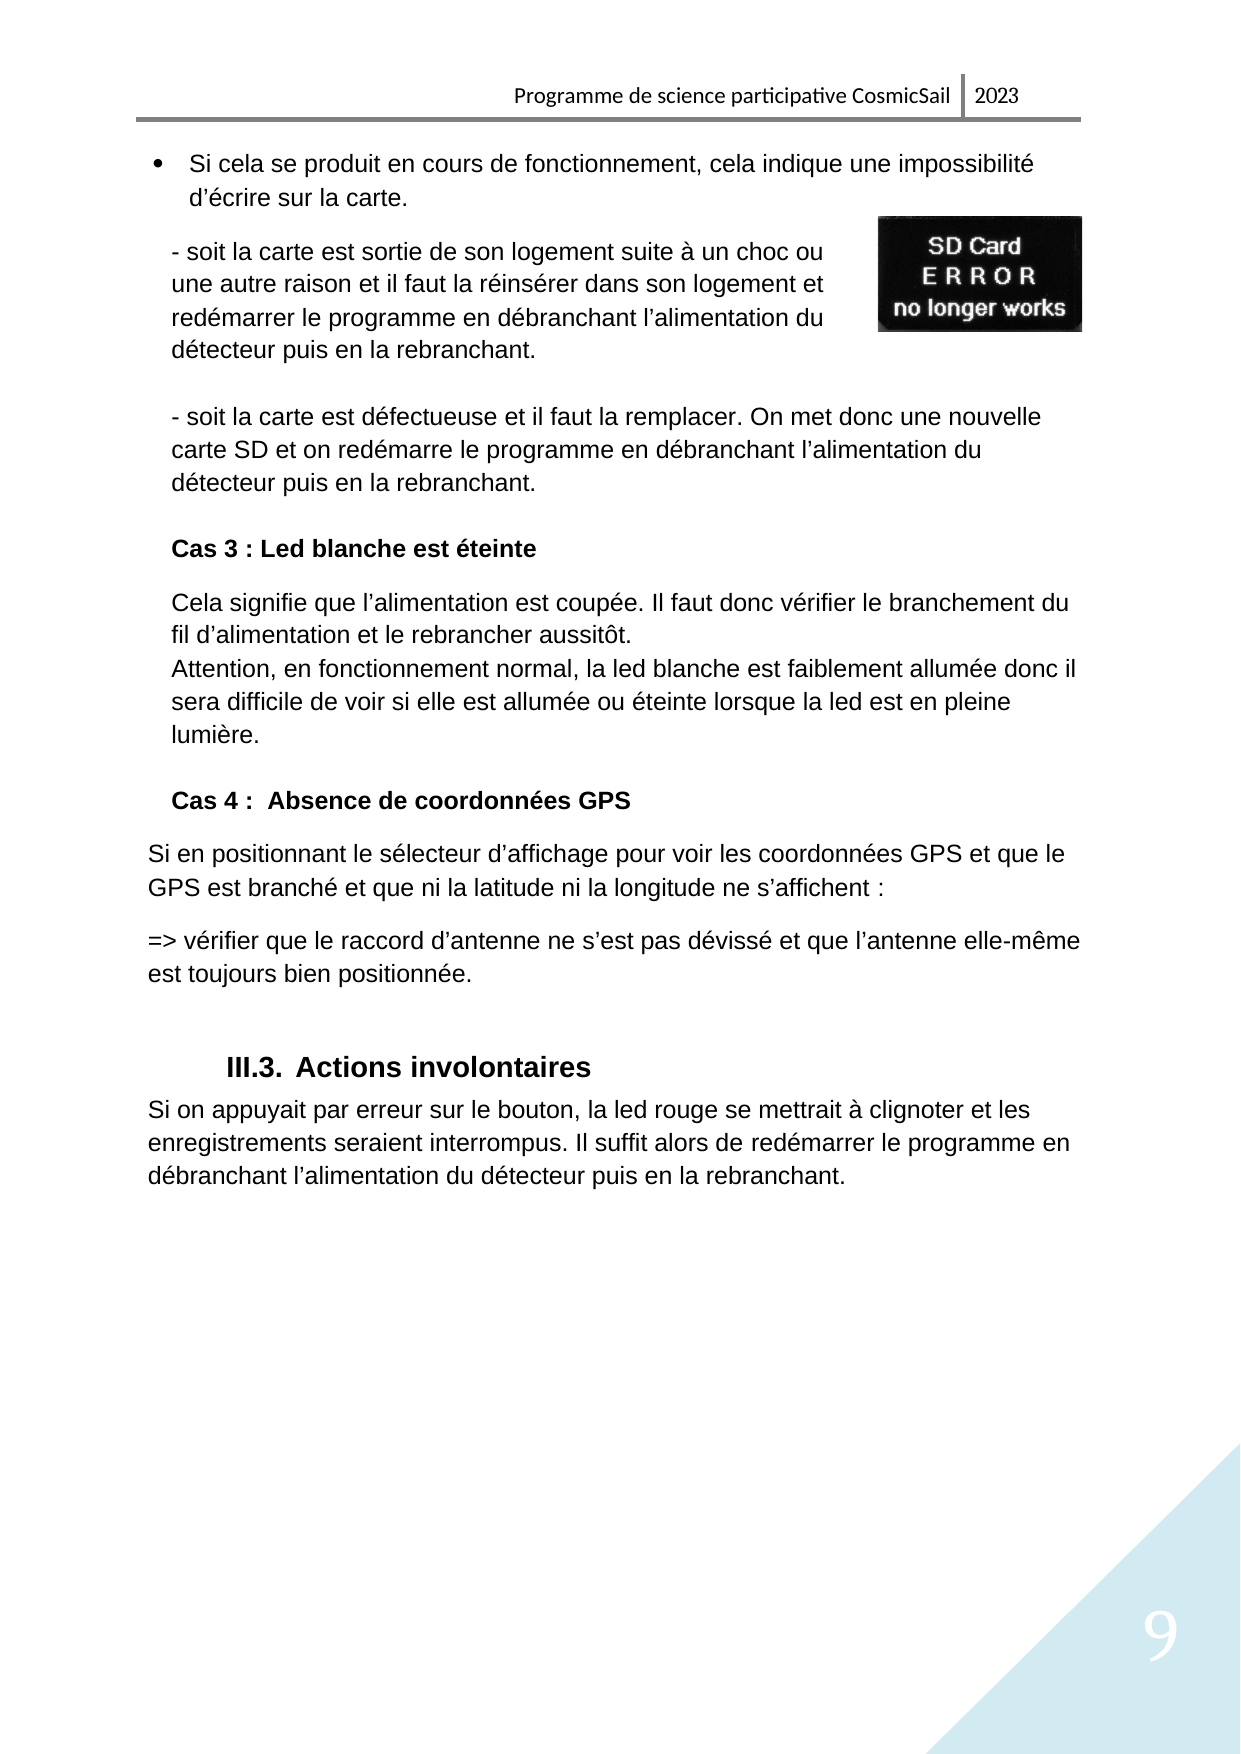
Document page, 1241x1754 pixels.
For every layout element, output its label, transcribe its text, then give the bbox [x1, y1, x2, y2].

text Si on appuyait par erreur sur le bouton, la led rouge se mettrait à clignoter et les enregistrements seraient interrompus. Il suffit alors de redémarrer le programme en débranchant l’alimentation du détecteur puis en la rebranchant. [148, 1095, 1093, 1190]
text Cela signifie que l’alimentation est coupée. Il faut donc vérifier le branchement du fil d’alimentation et le rebrancher aussitôt. Attention, en fonctionnement normal, la led blanche est faiblement allumée donc il sera difficile de voir si elle est allumée ou éteinte lorsque la led est en pleine lumière. Cas 4 : Absence de coordonnées GPS [171, 587, 1093, 814]
text => vérifier que le raccord d’antenne ne s’est pas dévissé et que l’antenne elle-même est toujours bien positionnée. [148, 926, 1093, 1021]
picture [877, 216, 1083, 332]
subtitle Actions involontaires [226, 1050, 1093, 1084]
text Si en positionnant le sélecteur d’affichage pour voir les coordonnées GPS et que le GPS est branché et que ni la latitude ni la longitude ne s’affichent : [148, 839, 1093, 901]
list Si cela se produit en cours de fonctionnement, cela indique une impossibilité d’écrire sur la carte. [153, 149, 1093, 211]
text - soit la carte est sortie de son logement suite à un choc ou une autre raison et il faut la réinsérer dans son logement et redémarrer le programme en débranchant l’alimentation du détecteur puis en la rebranchant. - soit la carte est défectueuse et il faut la remplacer. On met donc une nouvelle carte SD et on redémarre le programme en débranchant l’alimentation du détecteur puis en la rebranchant. Cas 3 : Led blanche est éteinte [171, 236, 1093, 562]
